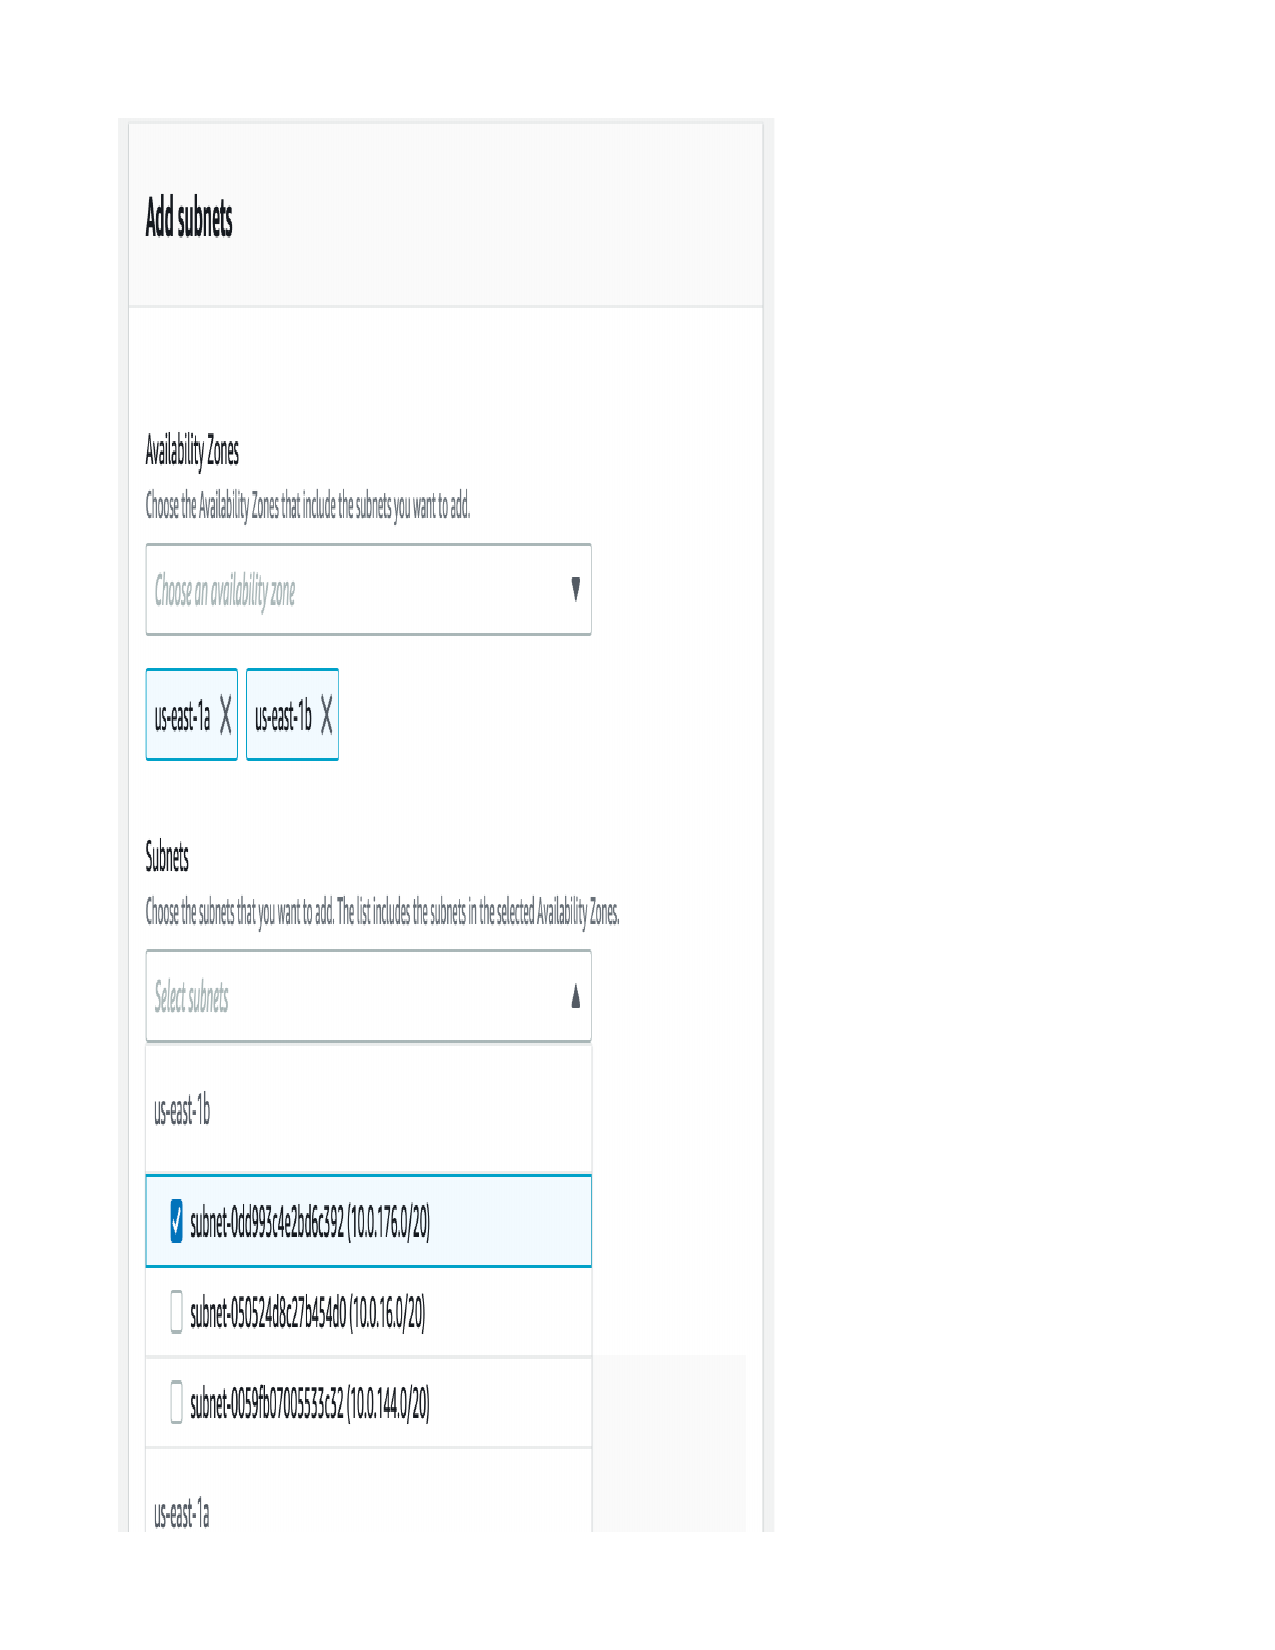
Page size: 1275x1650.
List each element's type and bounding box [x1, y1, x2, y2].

picture [118, 118, 775, 1532]
